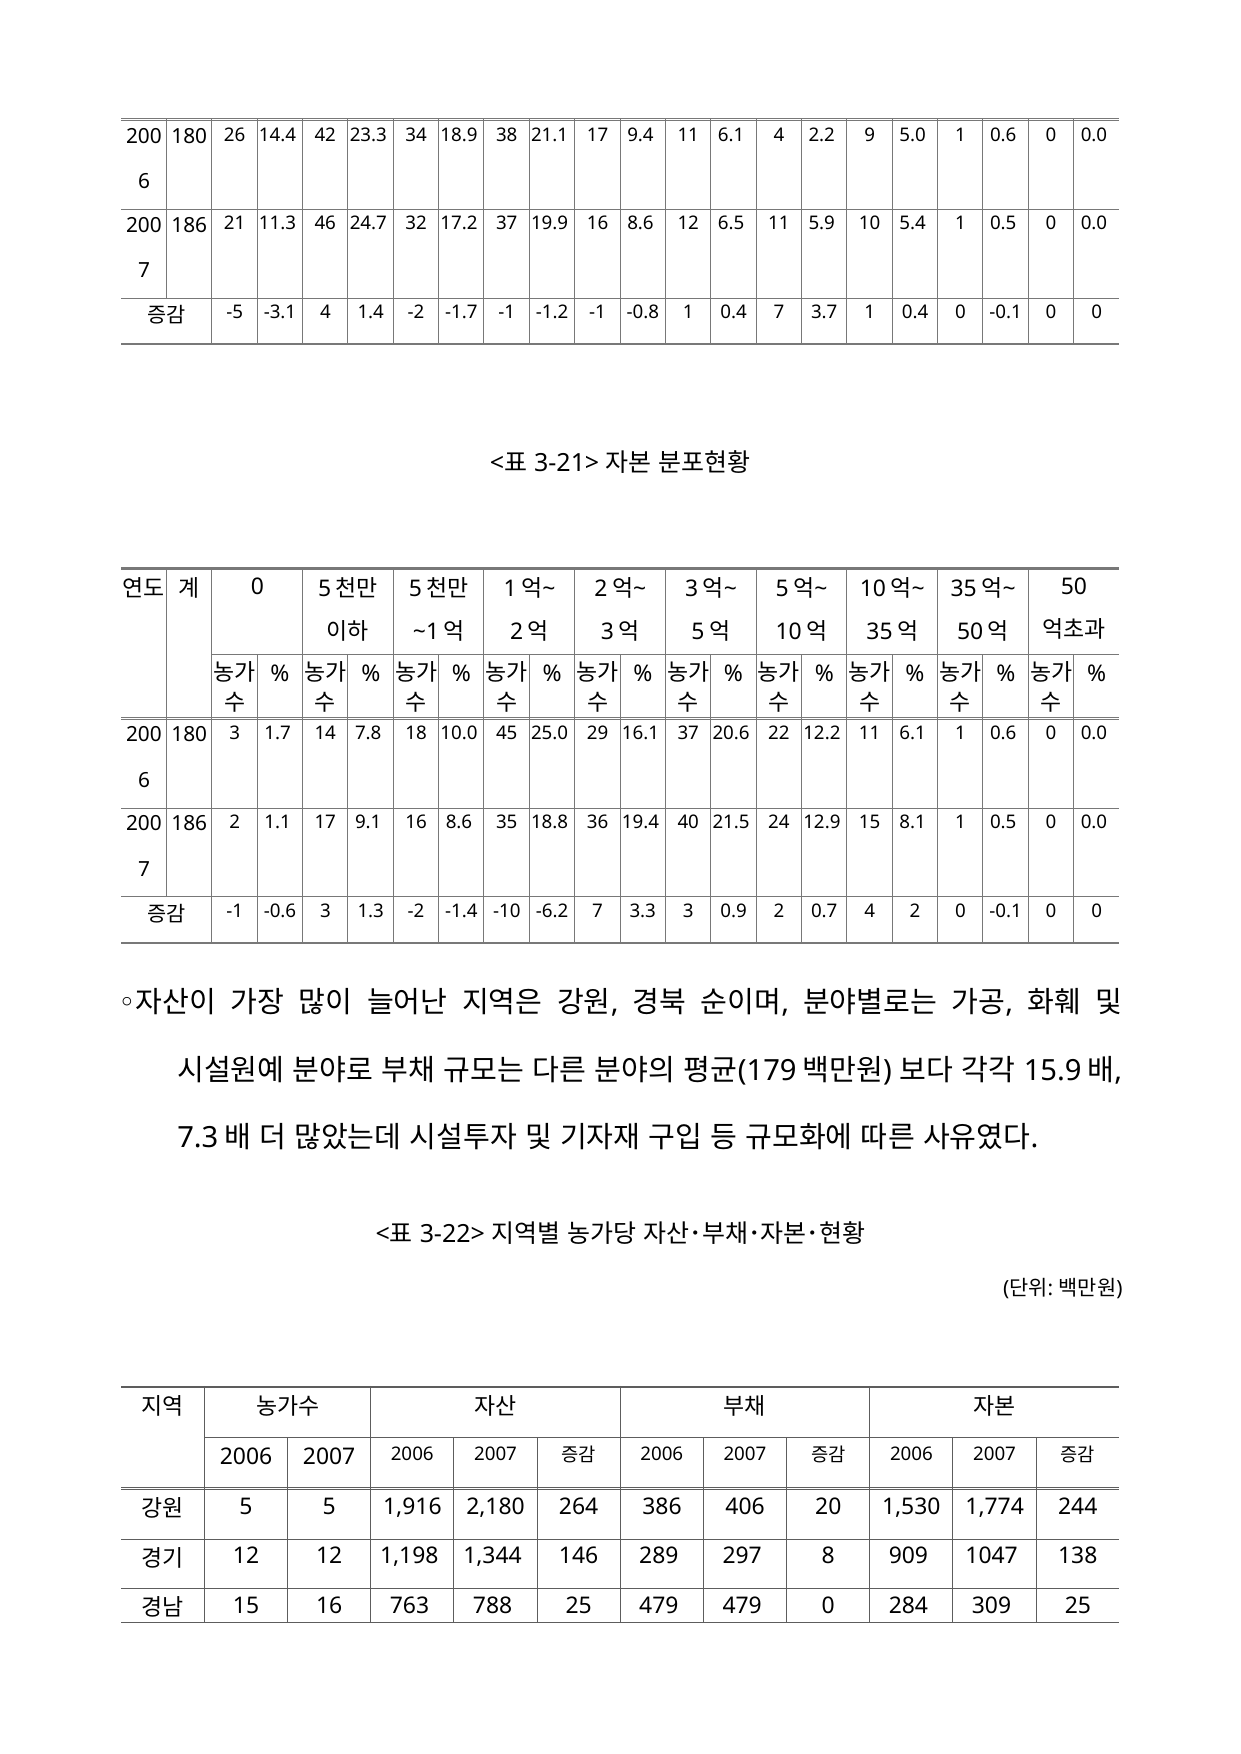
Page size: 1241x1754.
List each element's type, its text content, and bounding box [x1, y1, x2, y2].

table_cell 12.2 [802, 720, 846, 808]
table_cell 3 [212, 720, 257, 808]
table_header 35억~ 50억 [938, 570, 1028, 654]
table_cell 농가수 [303, 655, 347, 717]
table_cell 38 [484, 121, 529, 209]
table_cell 2007 [953, 1438, 1036, 1487]
table_cell 15 [847, 809, 892, 896]
table_cell 1047 [953, 1540, 1036, 1588]
table_header 5천만 ~1억 [394, 570, 483, 654]
table_cell 24 [757, 809, 801, 896]
table_cell 25 [1037, 1589, 1119, 1622]
table_cell 16 [288, 1589, 370, 1622]
table_cell 1.4 [348, 299, 393, 343]
table_header 농가수 [205, 1388, 370, 1437]
table_cell 0 [938, 299, 982, 343]
table_cell 0.5 [983, 210, 1028, 298]
table_cell 0 [1029, 809, 1073, 896]
table_header 5천만 이하 [303, 570, 393, 654]
table_cell 농가수 [757, 655, 801, 717]
table_cell 9 [847, 121, 892, 209]
table_cell 1 [847, 299, 892, 343]
table_cell 21.5 [711, 809, 756, 896]
table_cell 386 [621, 1490, 703, 1539]
table_header 3억~ 5억 [666, 570, 756, 654]
table_header 5억~ 10억 [757, 570, 846, 654]
table_cell 강원 [121, 1490, 204, 1539]
table_cell 25.0 [530, 720, 574, 808]
table_cell 12 [288, 1540, 370, 1588]
table_cell 1,530 [870, 1490, 952, 1539]
table_cell 138 [1037, 1540, 1119, 1588]
table_cell 0.6 [983, 720, 1028, 808]
table_cell 11.3 [258, 210, 302, 298]
table_cell 1,774 [953, 1490, 1036, 1539]
table_cell 1 [666, 299, 710, 343]
table_cell 3 [666, 897, 710, 942]
table_cell 3.3 [621, 897, 665, 942]
table_cell 788 [454, 1589, 537, 1622]
table_cell -2 [394, 897, 438, 942]
table_cell 증감 [538, 1438, 620, 1487]
table_cell 4 [847, 897, 892, 942]
table_cell 35 [484, 809, 529, 896]
table_cell 농가수 [847, 655, 892, 717]
table_cell 309 [953, 1589, 1036, 1622]
table_cell 20.6 [711, 720, 756, 808]
table_cell 2006 [621, 1438, 703, 1487]
table_cell 0.4 [893, 299, 937, 343]
table_cell 479 [621, 1589, 703, 1622]
table_cell 8 [787, 1540, 869, 1588]
table_header 2억~ 3억 [575, 570, 665, 654]
table_cell 17.2 [439, 210, 483, 298]
table_cell 37 [484, 210, 529, 298]
table_cell 1 [938, 720, 982, 808]
table_cell 2007 [288, 1438, 370, 1487]
table_cell 45 [484, 720, 529, 808]
table_cell 2006 [870, 1438, 952, 1487]
table_cell 763 [371, 1589, 453, 1622]
table_cell 6.1 [711, 121, 756, 209]
table_cell 0.7 [802, 897, 846, 942]
table_cell 2.2 [802, 121, 846, 209]
table_header 부채 [621, 1388, 869, 1437]
table_cell -2 [394, 299, 438, 343]
table_cell 24.7 [348, 210, 393, 298]
table_cell 10.0 [439, 720, 483, 808]
table_cell 증감 [121, 299, 211, 343]
table_cell 7 [757, 299, 801, 343]
table_cell -0.1 [983, 897, 1028, 942]
table_cell 1 [938, 210, 982, 298]
table_cell 37 [666, 720, 710, 808]
table_cell % [711, 655, 756, 717]
table_cell 406 [704, 1490, 786, 1539]
table_cell 8.6 [621, 210, 665, 298]
table_cell 5.9 [802, 210, 846, 298]
table_cell 10 [847, 210, 892, 298]
table_cell -3.1 [258, 299, 302, 343]
table_cell 14 [303, 720, 347, 808]
table_cell 11 [666, 121, 710, 209]
table_header 연도 [121, 570, 166, 717]
table_cell 17 [303, 809, 347, 896]
table_cell 22 [757, 720, 801, 808]
text (단위: 백만원) [118, 1271, 1122, 1301]
table_cell % [893, 655, 937, 717]
table_cell 25 [538, 1589, 620, 1622]
table_cell 909 [870, 1540, 952, 1588]
text ◦자산이 가장 많이 늘어난 지역은 강원, 경북 순이며, 분야별로는 가공, 화훼 및 시설원예 분야로 부채 규모는 다른 분야의 평균(179백만원) 보다 각각 15.9배, 7.3배 더 많았는데 시설투자 및 기자재 구입 등 규모화에 따른 사유였다. [118, 978, 1122, 1156]
table_cell 42 [303, 121, 347, 209]
table_cell 23.3 [348, 121, 393, 209]
table_header 계 [167, 570, 211, 717]
table_cell 1 [938, 121, 982, 209]
table_cell 2,180 [454, 1490, 537, 1539]
table_cell 2006 [371, 1438, 453, 1487]
table_cell 244 [1037, 1490, 1119, 1539]
table_header 자본 [870, 1388, 1119, 1437]
text <표 3-22> 지역별 농가당 자산･부채･자본･현황 [118, 1213, 1122, 1249]
table_cell 5 [205, 1490, 287, 1539]
table_cell 0 [787, 1589, 869, 1622]
table_cell 40 [666, 809, 710, 896]
table_cell 34 [394, 121, 438, 209]
table_cell 1,198 [371, 1540, 453, 1588]
table_cell 5 [288, 1490, 370, 1539]
table_cell 15 [205, 1589, 287, 1622]
table_cell 29 [575, 720, 620, 808]
table_cell 19.9 [530, 210, 574, 298]
table_cell 180 [167, 121, 211, 209]
table_cell -1 [575, 299, 620, 343]
table_cell 2 [212, 809, 257, 896]
table_cell 297 [704, 1540, 786, 1588]
table_cell 17 [575, 121, 620, 209]
table_cell -0.1 [983, 299, 1028, 343]
table_cell % [621, 655, 665, 717]
table_cell 26 [212, 121, 257, 209]
table_cell 농가수 [575, 655, 620, 717]
table_cell 20 [787, 1490, 869, 1539]
table_cell 0.0 [1074, 809, 1119, 896]
table_cell 8.1 [893, 809, 937, 896]
table_cell 2007 [704, 1438, 786, 1487]
table_cell -1 [212, 897, 257, 942]
table_cell % [439, 655, 483, 717]
table_cell 2 [757, 897, 801, 942]
table_cell -1.7 [439, 299, 483, 343]
table_header 0 [212, 570, 302, 654]
table_cell 농가수 [1029, 655, 1073, 717]
table_cell 0.0 [1074, 210, 1119, 298]
table_cell % [258, 655, 302, 717]
table_cell -5 [212, 299, 257, 343]
table_cell 0.9 [711, 897, 756, 942]
table_cell 12.9 [802, 809, 846, 896]
table_cell 1,344 [454, 1540, 537, 1588]
table_cell -1.2 [530, 299, 574, 343]
table_cell 3 [303, 897, 347, 942]
table_cell -1 [484, 299, 529, 343]
table_header 1억~ 2억 [484, 570, 574, 654]
table_cell -0.8 [621, 299, 665, 343]
table_cell 186 [167, 210, 211, 298]
table_cell 4 [303, 299, 347, 343]
table_cell % [348, 655, 393, 717]
table_cell 증감 [787, 1438, 869, 1487]
table_cell 36 [575, 809, 620, 896]
table_cell 12 [666, 210, 710, 298]
table_cell 32 [394, 210, 438, 298]
table_cell 농가수 [212, 655, 257, 717]
table_cell 1,916 [371, 1490, 453, 1539]
table_cell 11 [757, 210, 801, 298]
table_cell 2006 [121, 720, 166, 808]
table_cell 0.0 [1074, 720, 1119, 808]
table_cell 19.4 [621, 809, 665, 896]
table_cell 6.1 [893, 720, 937, 808]
table_cell 2006 [121, 121, 166, 209]
table_cell -0.6 [258, 897, 302, 942]
table_cell 8.6 [439, 809, 483, 896]
table_cell -10 [484, 897, 529, 942]
table_cell 농가수 [484, 655, 529, 717]
table_header 10억~ 35억 [847, 570, 937, 654]
table_cell 0 [1029, 897, 1073, 942]
table_cell 7 [575, 897, 620, 942]
table_cell % [1074, 655, 1119, 717]
table_cell 0 [1029, 720, 1073, 808]
table_cell 경남 [121, 1589, 204, 1622]
table_cell 0 [1074, 299, 1119, 343]
table_cell % [802, 655, 846, 717]
table_cell 18 [394, 720, 438, 808]
text <표 3-21> 자본 분포현황 [118, 443, 1122, 479]
table_cell 농가수 [938, 655, 982, 717]
table_cell 0 [1029, 299, 1073, 343]
table_cell 18.9 [439, 121, 483, 209]
table_cell 4 [757, 121, 801, 209]
table_cell 2007 [121, 210, 166, 298]
table_cell 1.7 [258, 720, 302, 808]
table_cell 16 [394, 809, 438, 896]
table_cell % [983, 655, 1028, 717]
table_cell 농가수 [666, 655, 710, 717]
table_cell 0.5 [983, 809, 1028, 896]
table_cell 9.4 [621, 121, 665, 209]
table_cell 479 [704, 1589, 786, 1622]
table_cell 2007 [121, 809, 166, 896]
table_cell 14.4 [258, 121, 302, 209]
table_cell 264 [538, 1490, 620, 1539]
table_cell 1 [938, 809, 982, 896]
table_cell 6.5 [711, 210, 756, 298]
table_cell 0 [1029, 210, 1073, 298]
table_cell 증감 [1037, 1438, 1119, 1487]
table_cell 0 [1074, 897, 1119, 942]
table_cell 46 [303, 210, 347, 298]
table_cell 11 [847, 720, 892, 808]
table_cell 농가수 [394, 655, 438, 717]
table_cell 2006 [205, 1438, 287, 1487]
table_cell 3.7 [802, 299, 846, 343]
table_cell 0.0 [1074, 121, 1119, 209]
table_cell 7.8 [348, 720, 393, 808]
table_cell 12 [205, 1540, 287, 1588]
table_cell 289 [621, 1540, 703, 1588]
table_cell 180 [167, 720, 211, 808]
table_cell 18.8 [530, 809, 574, 896]
table_cell 1.3 [348, 897, 393, 942]
table_cell 0 [1029, 121, 1073, 209]
table_cell 16.1 [621, 720, 665, 808]
table_cell 2007 [454, 1438, 537, 1487]
table_cell 2 [893, 897, 937, 942]
table_cell 5.0 [893, 121, 937, 209]
table_cell 0.4 [711, 299, 756, 343]
table_cell -6.2 [530, 897, 574, 942]
table_cell 0.6 [983, 121, 1028, 209]
table_cell 21 [212, 210, 257, 298]
table_cell 경기 [121, 1540, 204, 1588]
table_cell 21.1 [530, 121, 574, 209]
table_cell 1.1 [258, 809, 302, 896]
table_header 지역 [121, 1388, 204, 1487]
table_cell 0 [938, 897, 982, 942]
table_cell 5.4 [893, 210, 937, 298]
table_cell 146 [538, 1540, 620, 1588]
table_header 50억초과 [1029, 570, 1119, 654]
table_cell 증감 [121, 897, 211, 942]
table_cell -1.4 [439, 897, 483, 942]
table_cell 186 [167, 809, 211, 896]
table_header 자산 [371, 1388, 620, 1437]
table_cell 16 [575, 210, 620, 298]
table_cell % [530, 655, 574, 717]
table_cell 9.1 [348, 809, 393, 896]
table_cell 284 [870, 1589, 952, 1622]
